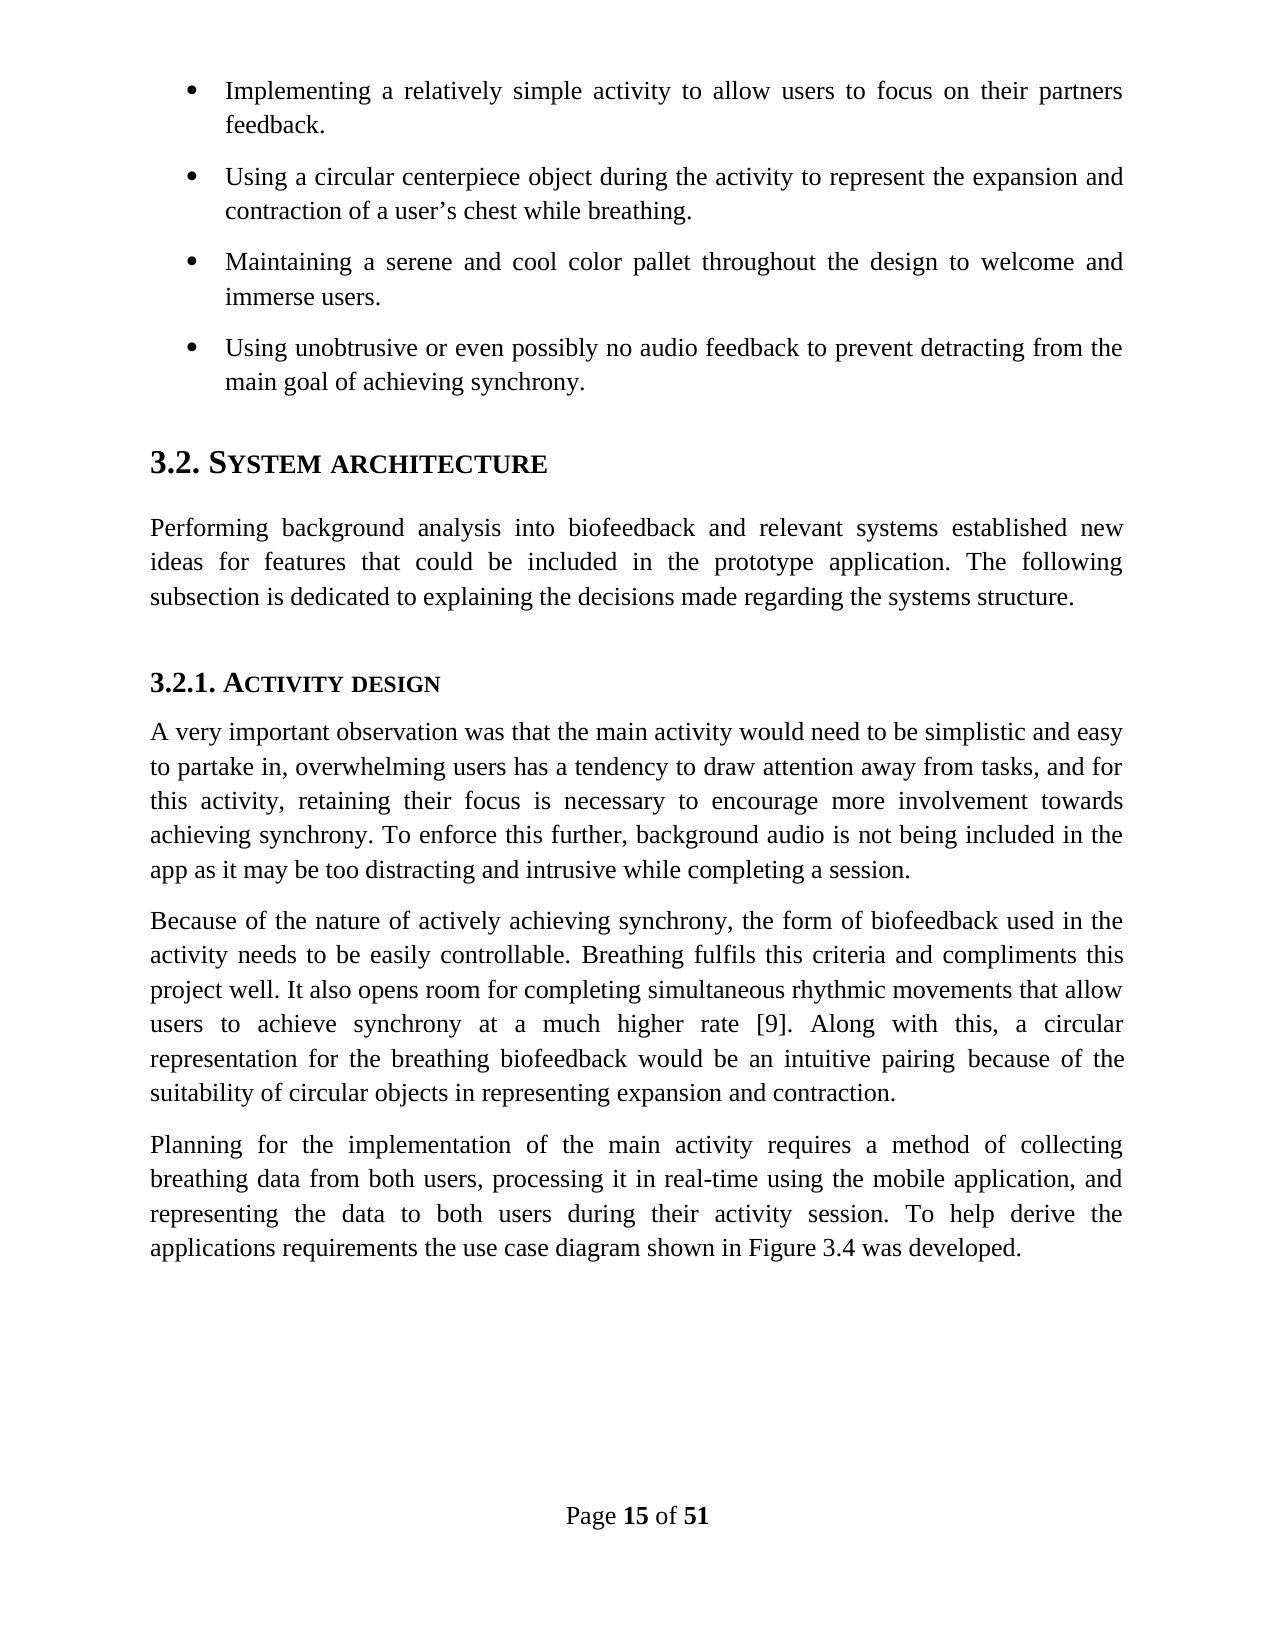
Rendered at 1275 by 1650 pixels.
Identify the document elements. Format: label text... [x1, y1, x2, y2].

subtitle 3.2.1. Activity design [150, 665, 1125, 698]
list Maintaining a serene and cool color pallet throughout the design to welcome and immerse users. [187, 246, 1125, 311]
text Because of the nature of actively achieving synchrony, the form of biofeedback used in the activity needs to be easily controllable. Breathing fulfils this criteria and compliments this project well. It also opens room for completing simultaneous rhythmic movements that allow users to achieve synchrony at a much higher rate [9]. Along with this, a circular representation for the breathing biofeedback would be an intuitive pairing because of the suitability of circular objects in representing expansion and contraction. [150, 905, 1125, 1107]
text A very important observation was that the main activity would need to be simplistic and easy to partake in, overwhelming users has a tendency to draw attention away from tasks, and for this activity, retaining their focus is necessary to encourage more involvement towards achieving synchrony. To enforce this further, background audio is not being included in the app as it may be too distracting and intrusive while completing a session. [150, 716, 1125, 884]
list Using a circular centerpiece object during the activity to represent the expansion and contraction of a user’s chest while breathing. [187, 161, 1125, 225]
text Performing background analysis into biofeedback and relevant systems established new ideas for features that could be included in the prototype application. The following subsection is dedicated to explaining the decisions made regarding the systems structure. [150, 512, 1125, 611]
list Using unobtrusive or even possibly no audio feedback to prevent detracting from the main goal of achieving synchrony. [187, 332, 1125, 396]
text Planning for the implementation of the main activity requires a method of collecting breathing data from both users, processing it in real-time using the mobile application, and representing the data to both users during their activity session. To help derive the applications requirements the use case diagram shown in Figure 3.4 was developed. [150, 1129, 1125, 1262]
list Implementing a relatively simple activity to allow users to focus on their partners feedback. [187, 75, 1125, 139]
subtitle 3.2. System architecture [150, 442, 1125, 481]
